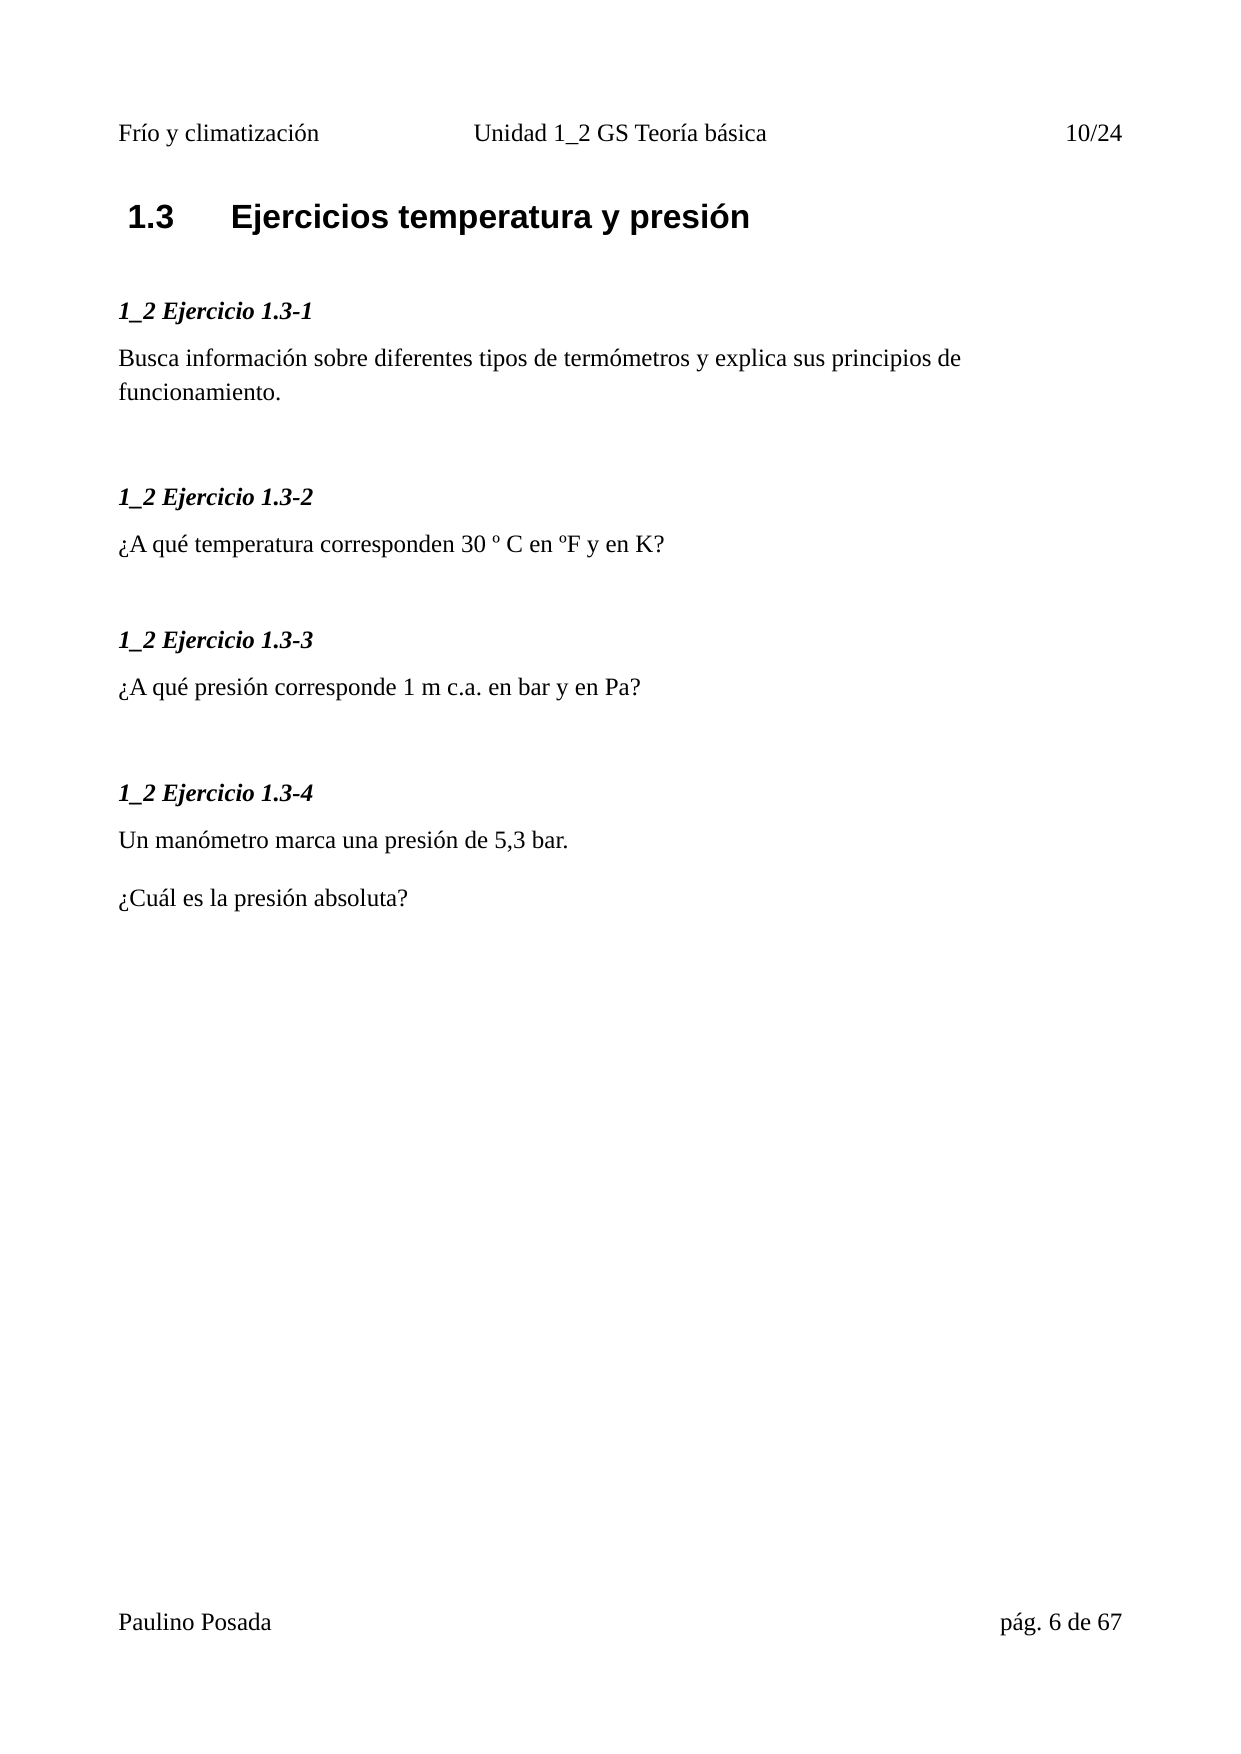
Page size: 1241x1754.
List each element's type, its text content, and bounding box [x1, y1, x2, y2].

text 1_2 Ejercicio 1.3-2 [118, 482, 1122, 511]
text 1_2 Ejercicio 1.3-1 [118, 296, 1122, 325]
text 1_2 Ejercicio 1.3-4 [118, 778, 1122, 806]
text ¿A qué temperatura corresponden 30 º C en ºF y en K? [118, 529, 1122, 558]
text Un manómetro marca una presión de 5,3 bar. [118, 825, 1122, 854]
text ¿A qué presión corresponde 1 m c.a. en bar y en Pa? [118, 672, 1122, 701]
text ¿Cuál es la presión absoluta? [118, 883, 1122, 912]
subtitle Ejercicios temperatura y presión [118, 197, 1122, 236]
text Busca información sobre diferentes tipos de termómetros y explica sus principios de funcionamiento. [118, 343, 1122, 405]
text 1_2 Ejercicio 1.3-3 [118, 625, 1122, 653]
